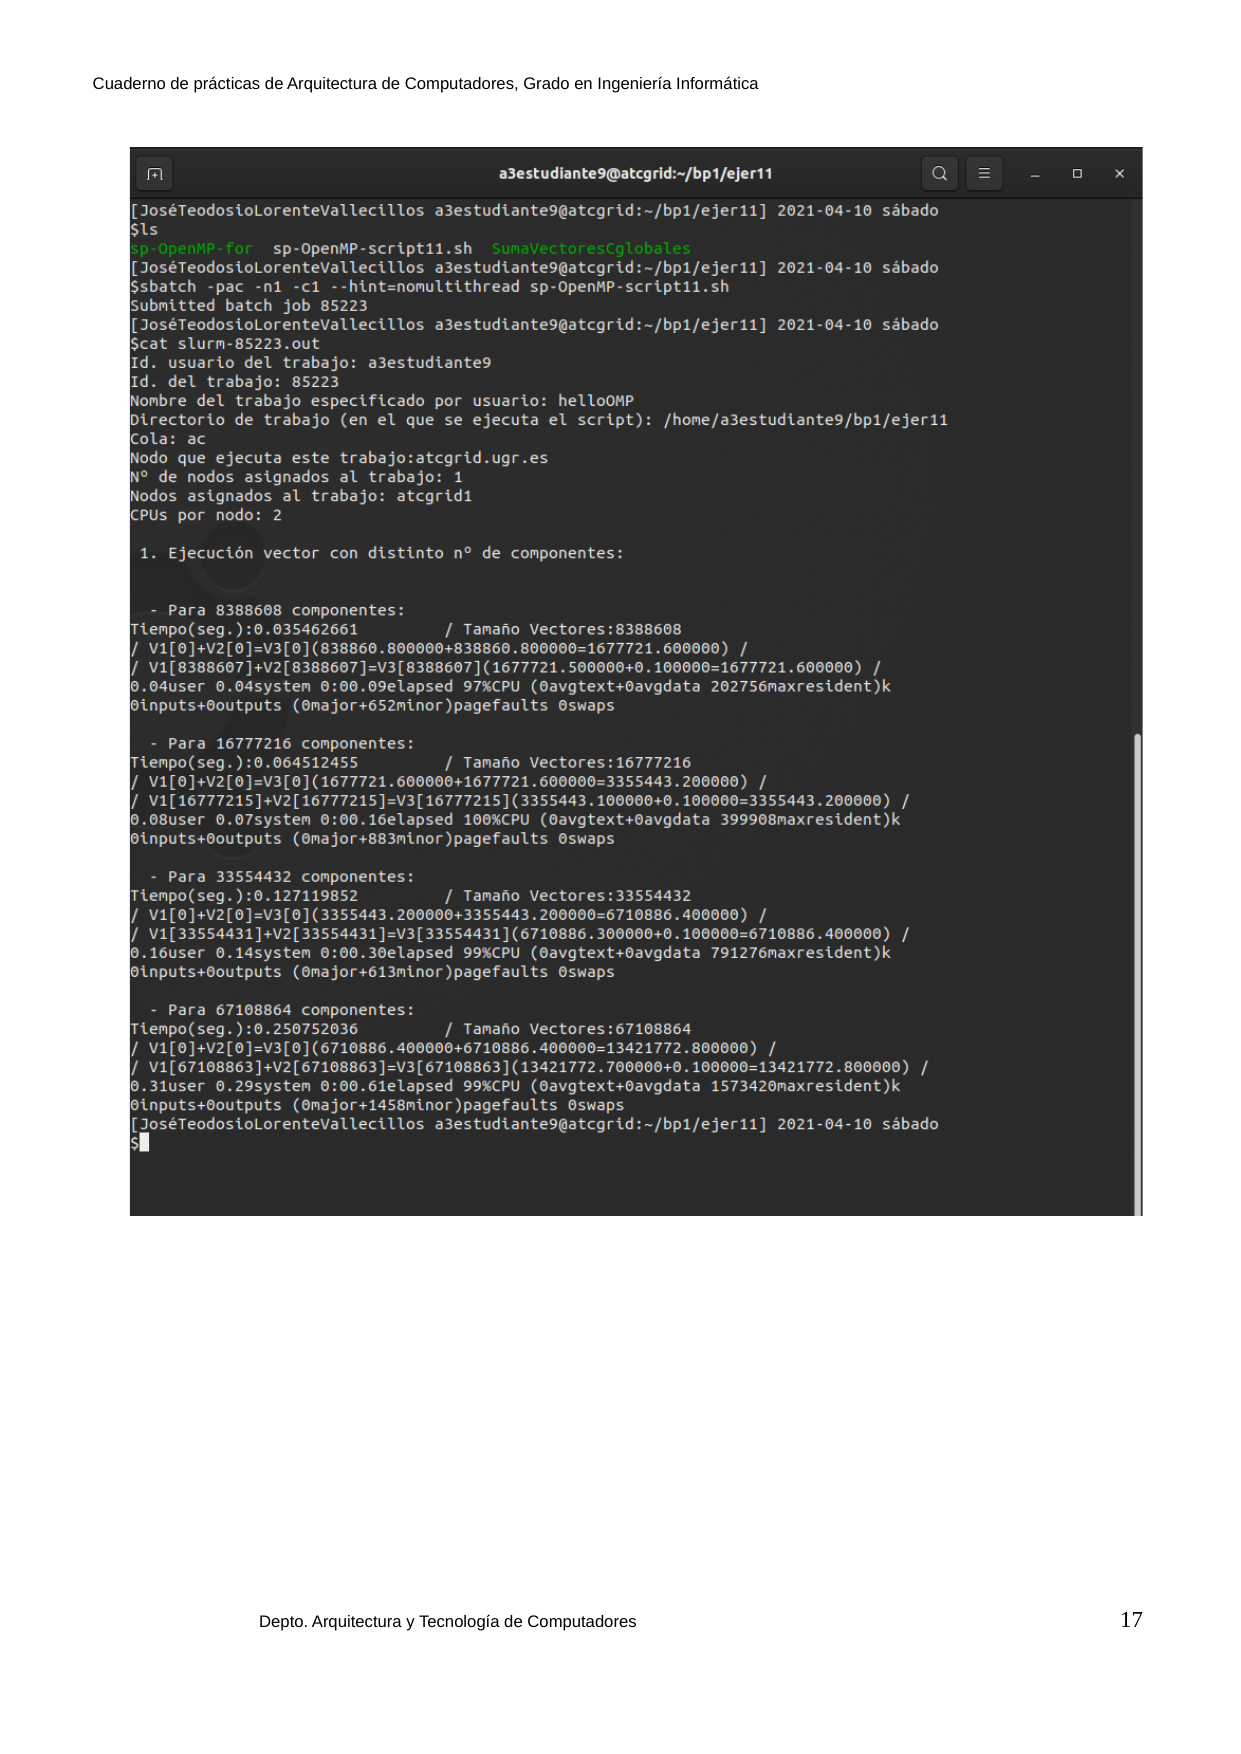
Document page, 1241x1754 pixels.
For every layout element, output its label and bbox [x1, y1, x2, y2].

picture [129, 147, 1143, 1216]
